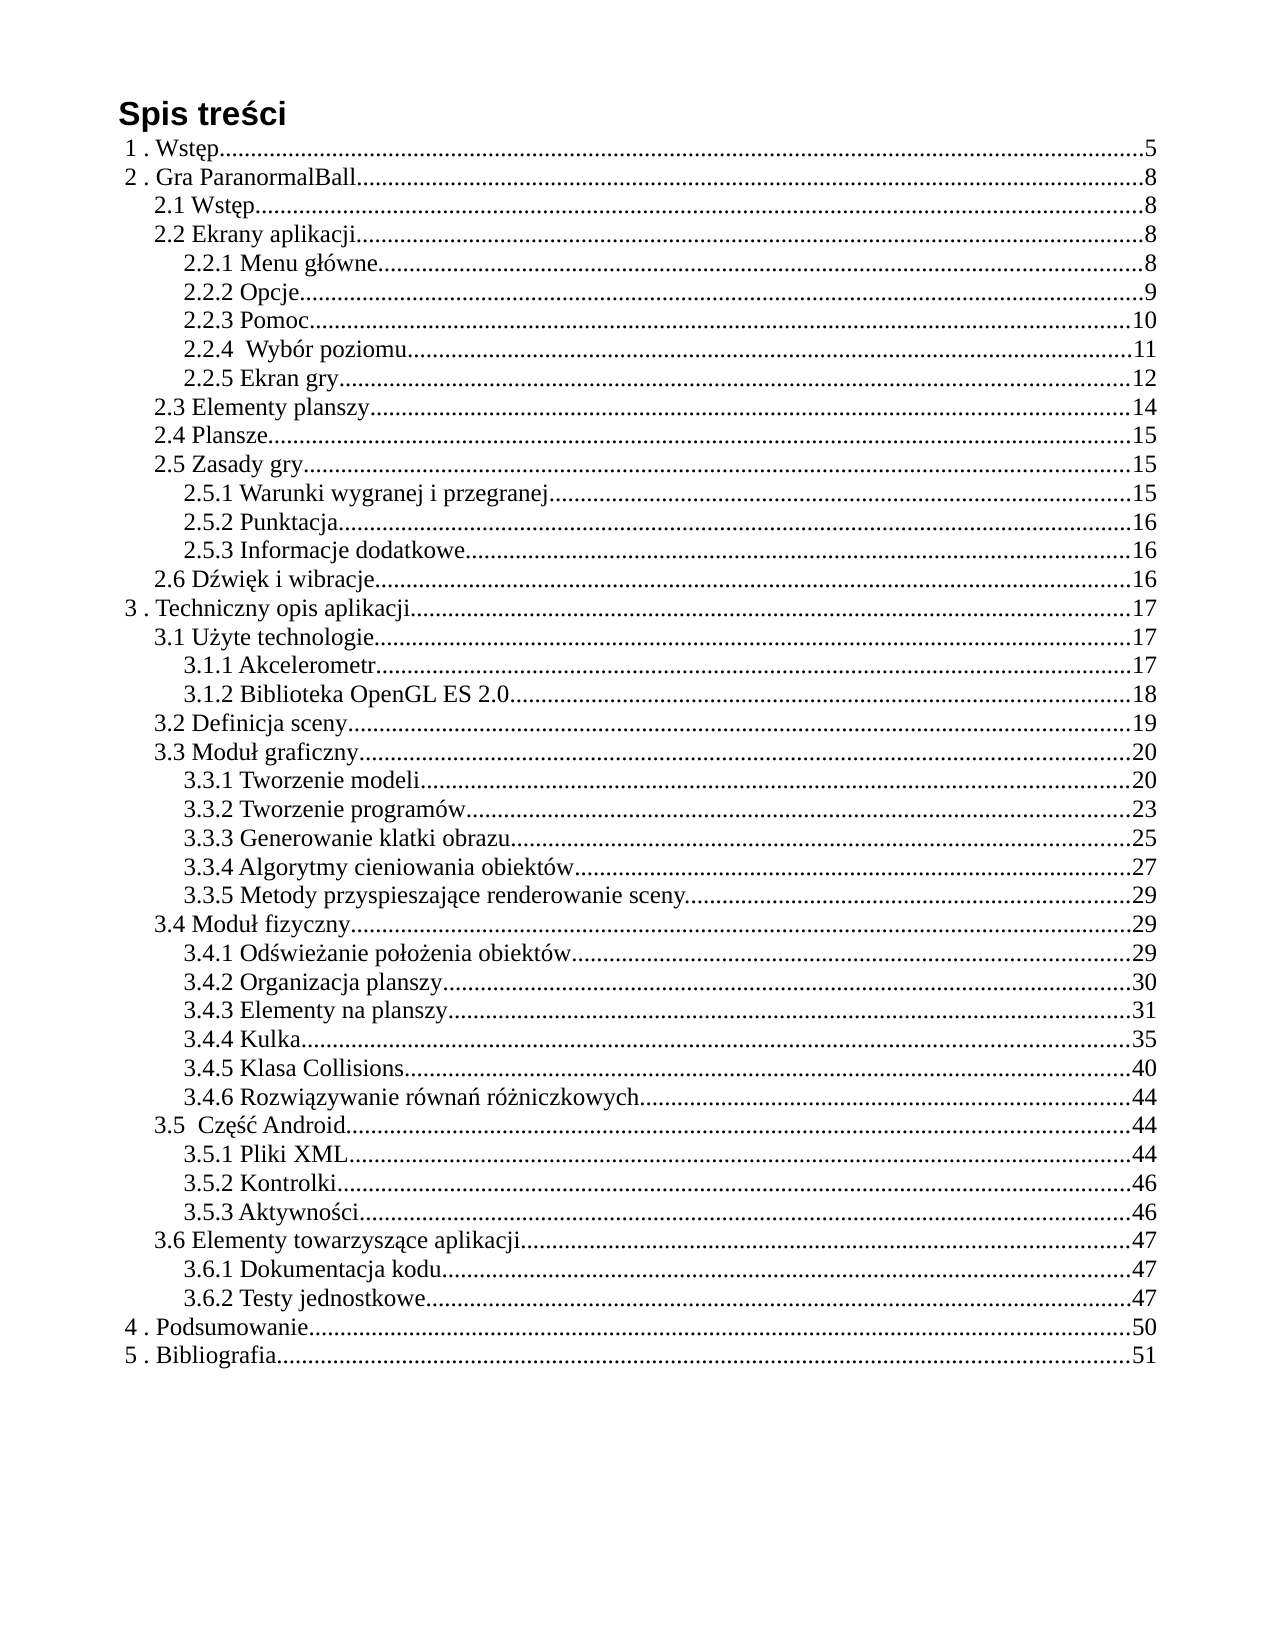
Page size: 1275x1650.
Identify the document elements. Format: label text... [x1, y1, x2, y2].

text 3.3.2 Tworzenie programów 23 [177, 794, 1157, 823]
text 3.4.4 Kulka 35 [177, 1024, 1157, 1053]
text 3.2 Definicja sceny 19 [148, 708, 1157, 737]
text 3.1.2 Biblioteka OpenGL ES 2.0 18 [177, 679, 1157, 708]
text 2.5 Zasady gry 15 [148, 449, 1157, 478]
text 3.4.1 Odświeżanie położenia obiektów 29 [177, 938, 1157, 967]
subtitle Spis treści [118, 94, 1157, 133]
text 3.3.5 Metody przyspieszające renderowanie sceny. 29 [177, 880, 1157, 909]
text 3 . Techniczny opis aplikacji 17 [118, 593, 1157, 622]
text 2.1 Wstęp 8 [148, 190, 1157, 219]
text 2.2.4 Wybór poziomu 11 [177, 334, 1157, 363]
text 3.4.2 Organizacja planszy 30 [177, 967, 1157, 995]
text 2.2.3 Pomoc 10 [177, 305, 1157, 334]
text 3.3 Moduł graficzny 20 [148, 737, 1157, 765]
text 3.4.5 Klasa Collisions 40 [177, 1053, 1157, 1082]
text 3.1.1 Akcelerometr 17 [177, 650, 1157, 679]
text 2 . Gra ParanormalBall 8 [118, 162, 1157, 190]
text 1 . Wstęp 5 [118, 133, 1157, 162]
text 3.5.1 Pliki XML 44 [177, 1139, 1157, 1168]
text 3.6 Elementy towarzyszące aplikacji 47 [148, 1225, 1157, 1254]
text 2.3 Elementy planszy 14 [148, 392, 1157, 420]
text 3.4 Moduł fizyczny 29 [148, 909, 1157, 938]
text 3.3.1 Tworzenie modeli 20 [177, 765, 1157, 794]
text 2.2.5 Ekran gry 12 [177, 363, 1157, 392]
text 3.6.2 Testy jednostkowe 47 [177, 1283, 1157, 1312]
text 5 . Bibliografia 51 [118, 1340, 1157, 1369]
text 2.2 Ekrany aplikacji 8 [148, 219, 1157, 248]
text 2.2.1 Menu główne 8 [177, 248, 1157, 277]
text 3.3.4 Algorytmy cieniowania obiektów 27 [177, 852, 1157, 880]
text 3.5.3 Aktywności 46 [177, 1197, 1157, 1225]
text 2.4 Plansze 15 [148, 420, 1157, 449]
text 3.4.3 Elementy na planszy 31 [177, 995, 1157, 1024]
text 3.5.2 Kontrolki 46 [177, 1168, 1157, 1197]
text 2.5.2 Punktacja 16 [177, 507, 1157, 535]
text 2.6 Dźwięk i wibracje 16 [148, 564, 1157, 593]
text 2.2.2 Opcje 9 [177, 277, 1157, 305]
text 4 . Podsumowanie 50 [118, 1312, 1157, 1340]
text 2.5.3 Informacje dodatkowe 16 [177, 535, 1157, 564]
text 3.3.3 Generowanie klatki obrazu 25 [177, 823, 1157, 852]
text 3.4.6 Rozwiązywanie równań różniczkowych 44 [177, 1082, 1157, 1110]
text 3.5 Część Android 44 [148, 1110, 1157, 1139]
text 3.1 Użyte technologie 17 [148, 622, 1157, 650]
text 3.6.1 Dokumentacja kodu 47 [177, 1254, 1157, 1283]
text 2.5.1 Warunki wygranej i przegranej 15 [177, 478, 1157, 507]
